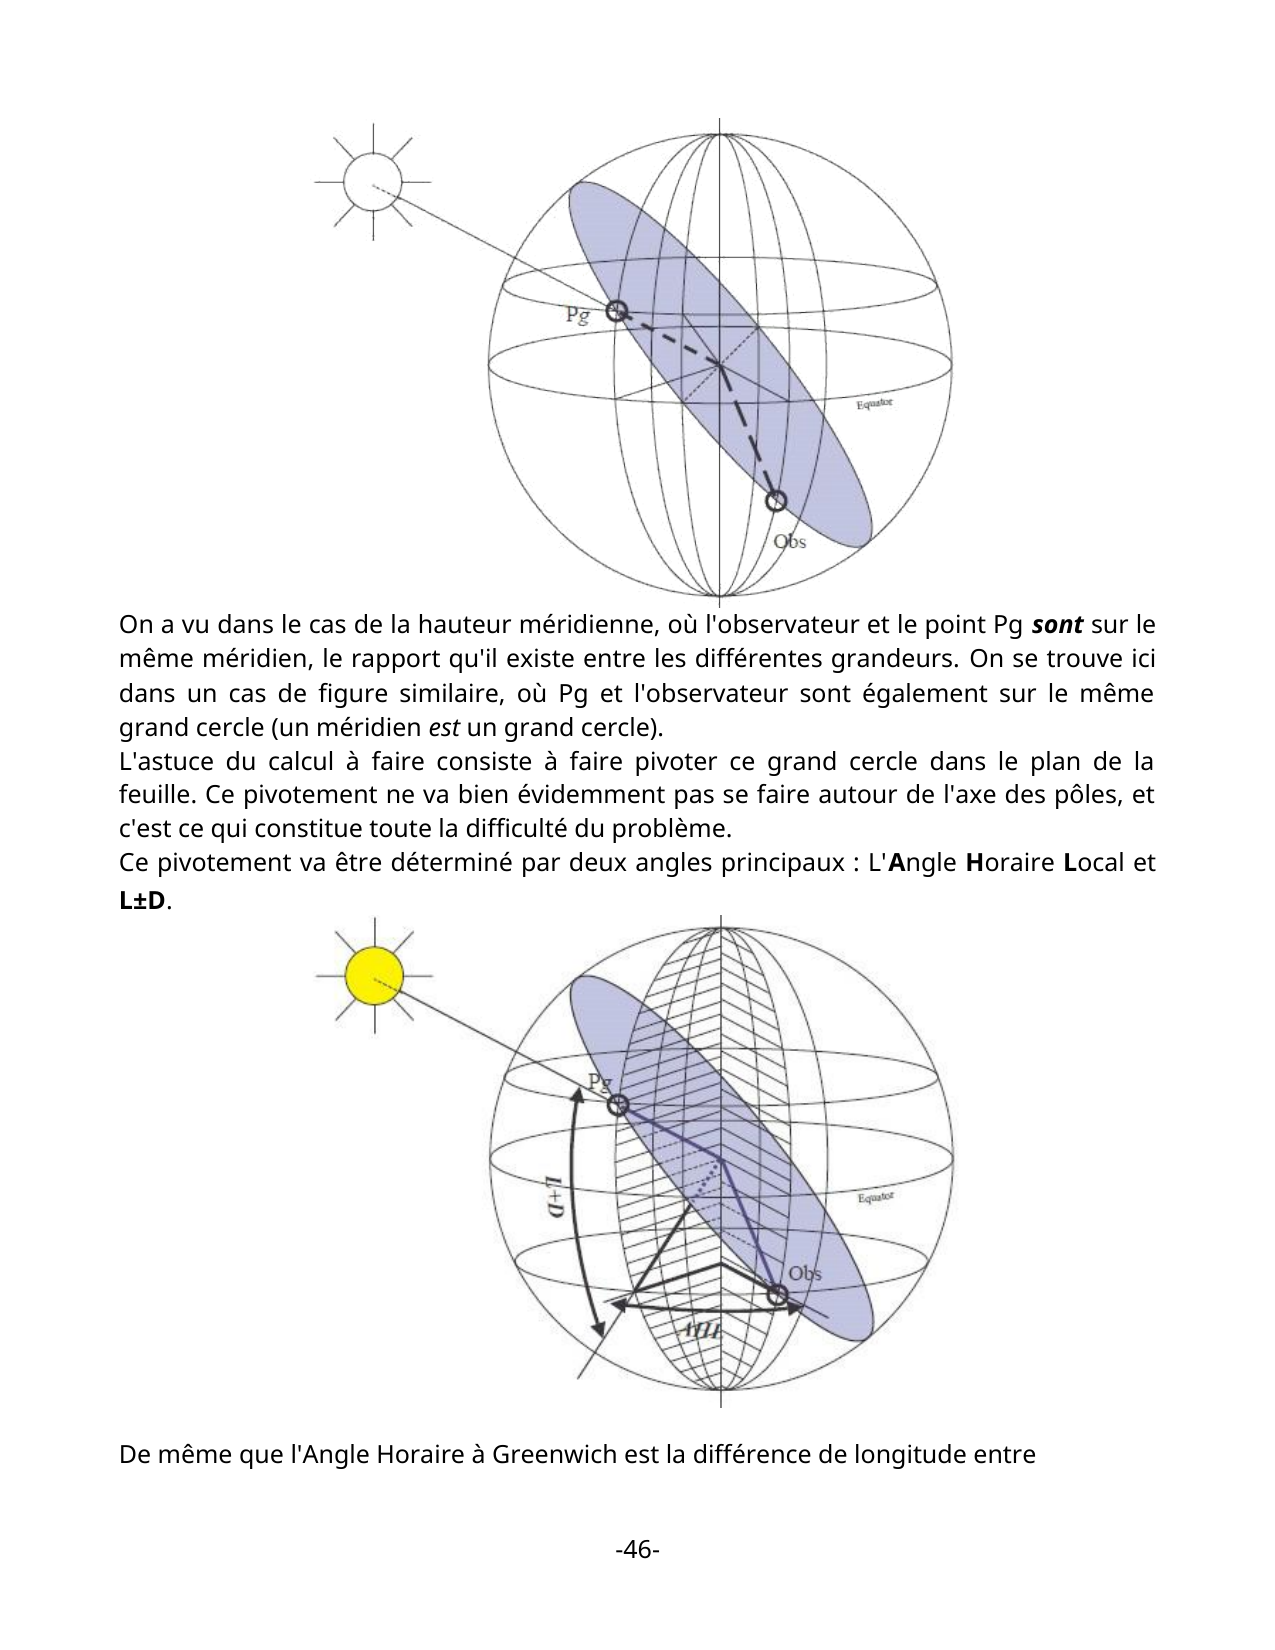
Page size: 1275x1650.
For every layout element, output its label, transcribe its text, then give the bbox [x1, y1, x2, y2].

text L'astuce du calcul à faire consiste à faire pivoter ce grand cercle dans le plan de la feuille. Ce pivotement ne va bien évidemment pas se faire autour de l'axe des pôles, et c'est ce qui constitue toute la difficulté du problème. [119, 743, 1156, 844]
text On a vu dans le cas de la hauteur méridienne, où l'observateur et le point Pg sont sur le même méridien, le rapport qu'il existe entre les différentes grandeurs. On se trouve ici dans un cas de figure similaire, où Pg et l'observateur sont également sur le même grand cercle (un méridien est un grand cercle). [119, 607, 1156, 743]
text -46- [119, 1531, 1156, 1565]
text De même que l'Angle Horaire à Greenwich est la différence de longitude entre [119, 1437, 1156, 1471]
text Ce pivotement va être déterminé par deux angles principaux : L'Angle Horaire Local et L±D. [119, 845, 1156, 917]
picture [312, 915, 963, 1408]
picture [310, 118, 966, 608]
